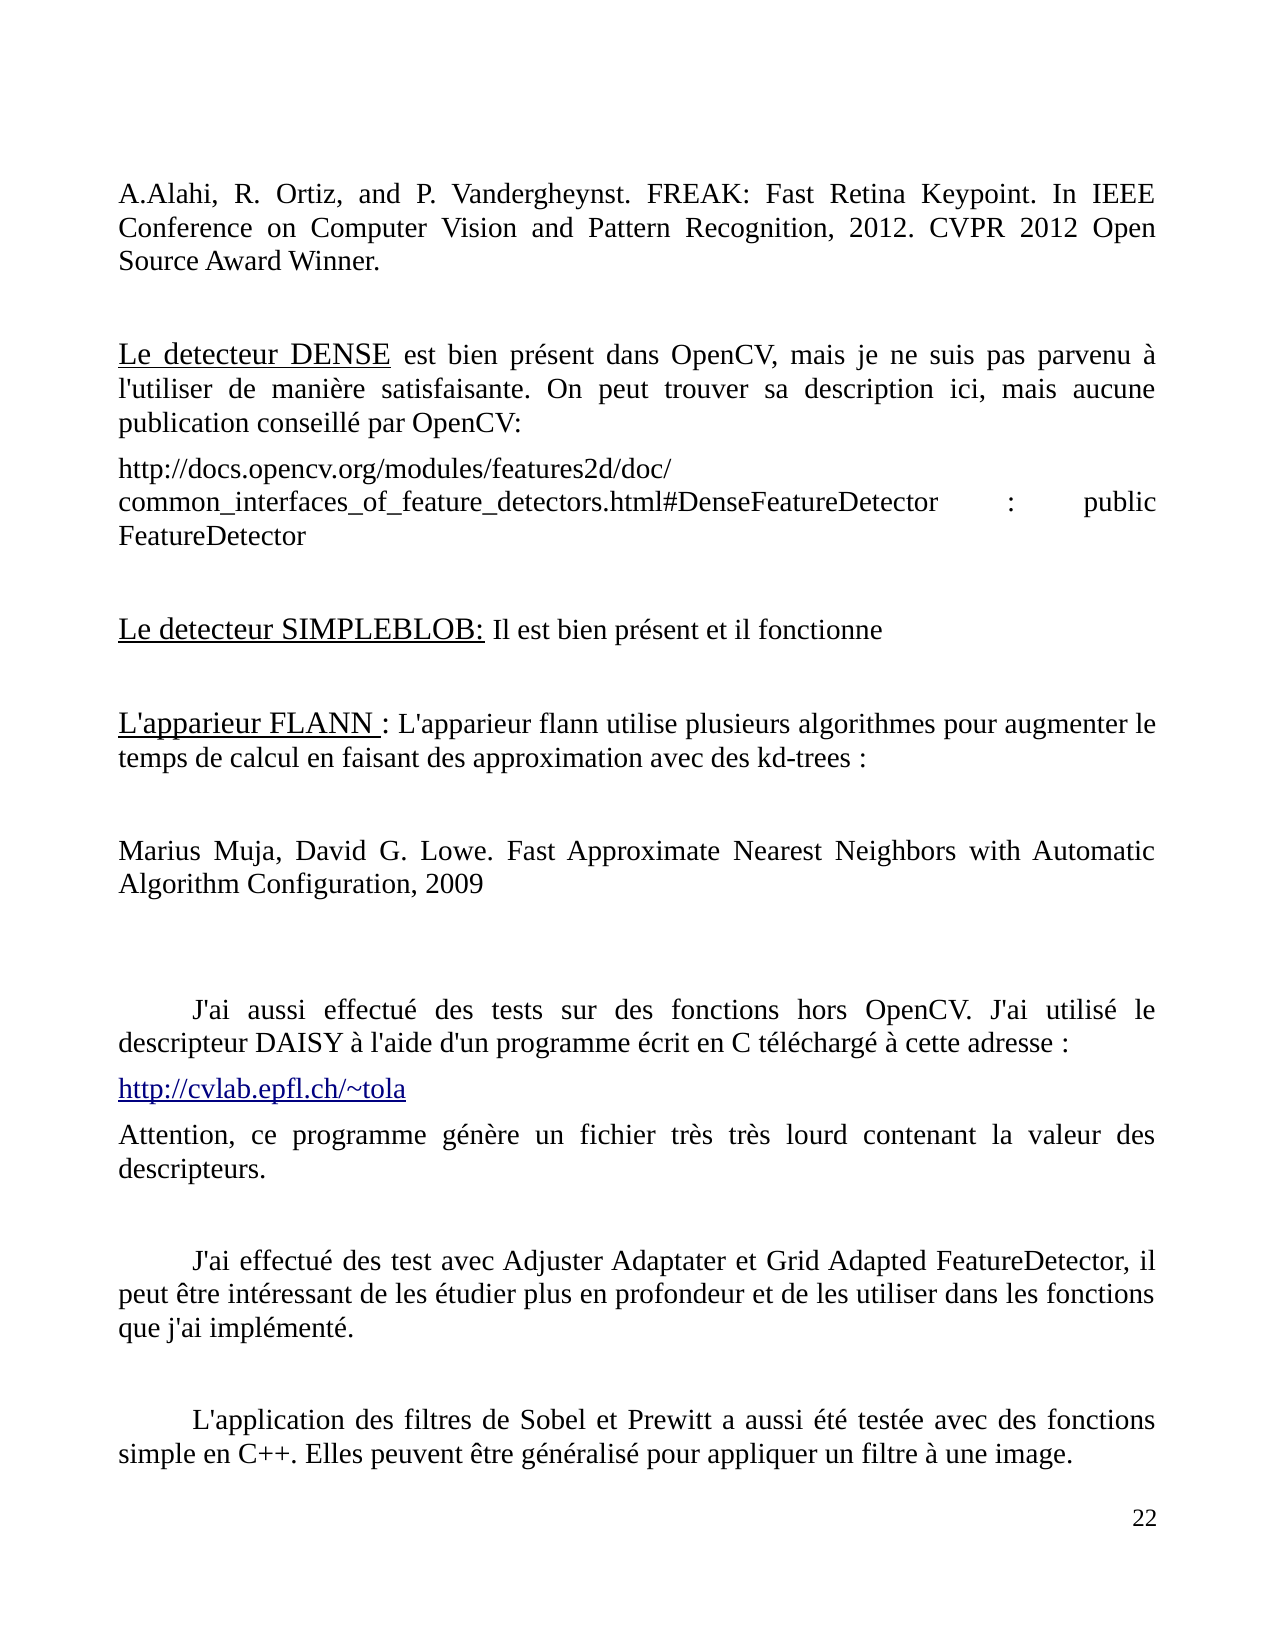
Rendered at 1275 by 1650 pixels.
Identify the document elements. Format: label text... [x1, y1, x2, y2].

text Attention, ce programme génère un fichier très très lourd contenant la valeur des descripteurs. [118, 1117, 1157, 1184]
text L'apparieur FLANN : L'apparieur flann utilise plusieurs algorithmes pour augmenter le temps de calcul en faisant des approximation avec des kd-trees : [118, 705, 1157, 774]
text http://cvlab.epfl.ch/~tola [118, 1071, 1157, 1105]
text Le detecteur DENSE est bien présent dans OpenCV, mais je ne suis pas parvenu à l'utiliser de manière satisfaisante. On peut trouver sa description ici, mais aucune publication conseillé par OpenCV: [118, 336, 1157, 438]
text A.Alahi, R. Ortiz, and P. Vandergheynst. FREAK: Fast Retina Keypoint. In IEEE Conference on Computer Vision and Pattern Recognition, 2012. CVPR 2012 Open Source Award Winner. [118, 176, 1157, 277]
text Le detecteur SIMPLEBLOB: Il est bien présent et il fonctionne [118, 610, 1157, 646]
text Marius Muja, David G. Lowe. Fast Approximate Nearest Neighbors with Automatic Algorithm Configuration, 2009 [118, 833, 1157, 933]
text L'application des filtres de Sobel et Prewitt a aussi été testée avec des fonctions simple en C++. Elles peuvent être généralisé pour appliquer un filtre à une image. [118, 1402, 1157, 1469]
text J'ai aussi effectué des tests sur des fonctions hors OpenCV. J'ai utilisé le descripteur DAISY à l'aide d'un programme écrit en C téléchargé à cette adresse : [118, 992, 1157, 1059]
text http://docs.opencv.org/modules/features2d/doc/common_interfaces_of_feature_detectors.html#DenseFeatureDetector : public FeatureDetector [118, 451, 1157, 552]
text J'ai effectué des test avec Adjuster Adaptater et Grid Adapted FeatureDetector, il peut être intéressant de les étudier plus en profondeur et de les utiliser dans les fonctions que j'ai implémenté. [118, 1243, 1157, 1344]
